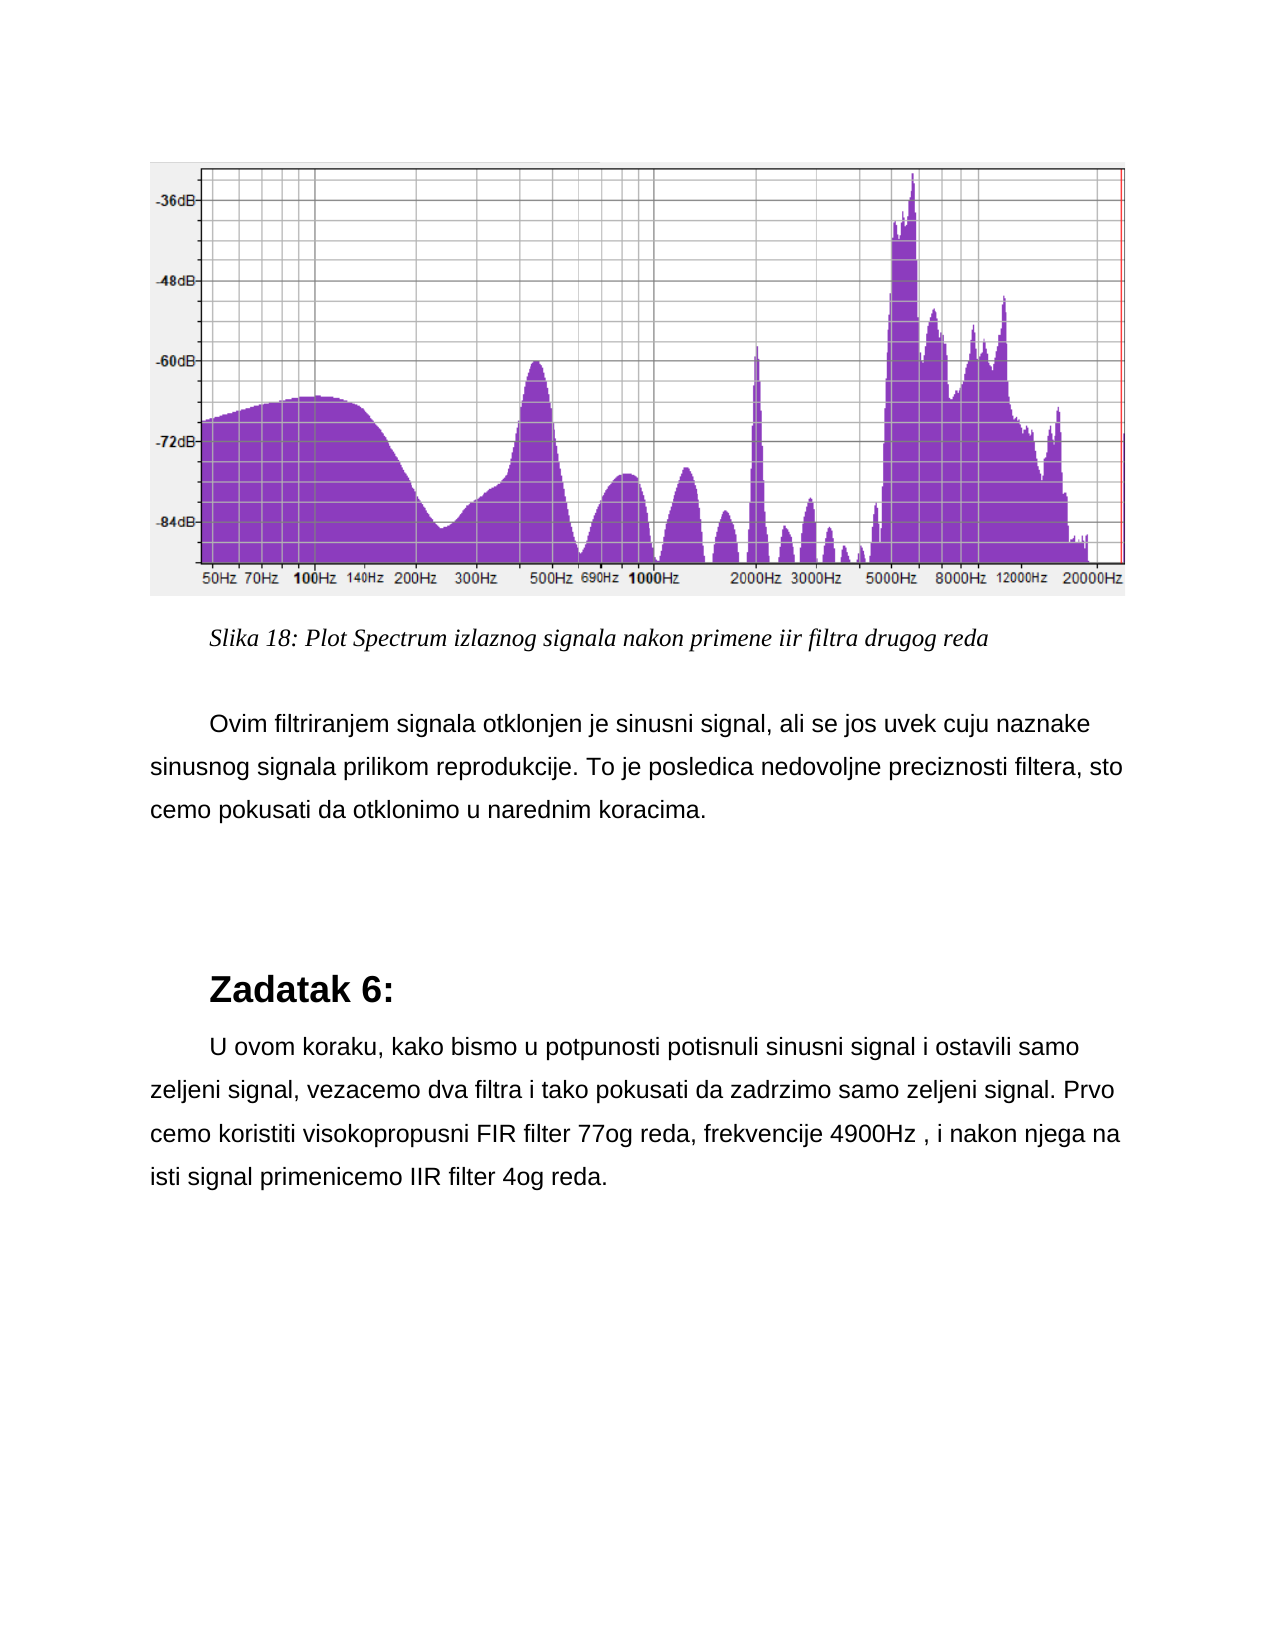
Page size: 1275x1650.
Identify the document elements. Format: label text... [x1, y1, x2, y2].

text Ovim filtriranjem signala otklonjen je sinusni signal, ali se jos uvek cuju naznake sinusnog signala prilikom reprodukcije. To je posledica nedovoljne preciznosti filtera, sto cemo pokusati da otklonimo u narednim koracima. [150, 709, 1125, 824]
picture [150, 162, 1125, 596]
text Slika 18: Plot Spectrum izlaznog signala nakon primene iir filtra drugog reda [150, 596, 1125, 651]
text U ovom koraku, kako bismo u potpunosti potisnuli sinusni signal i ostavili samo zeljeni signal, vezacemo dva filtra i tako pokusati da zadrzimo samo zeljeni signal. Prvo cemo koristiti visokopropusni FIR filter 77og reda, frekvencije 4900Hz , i nakon njega na isti signal primenicemo IIR filter 4og reda. [150, 1032, 1125, 1190]
text Zadatak 6: [150, 968, 1125, 1011]
